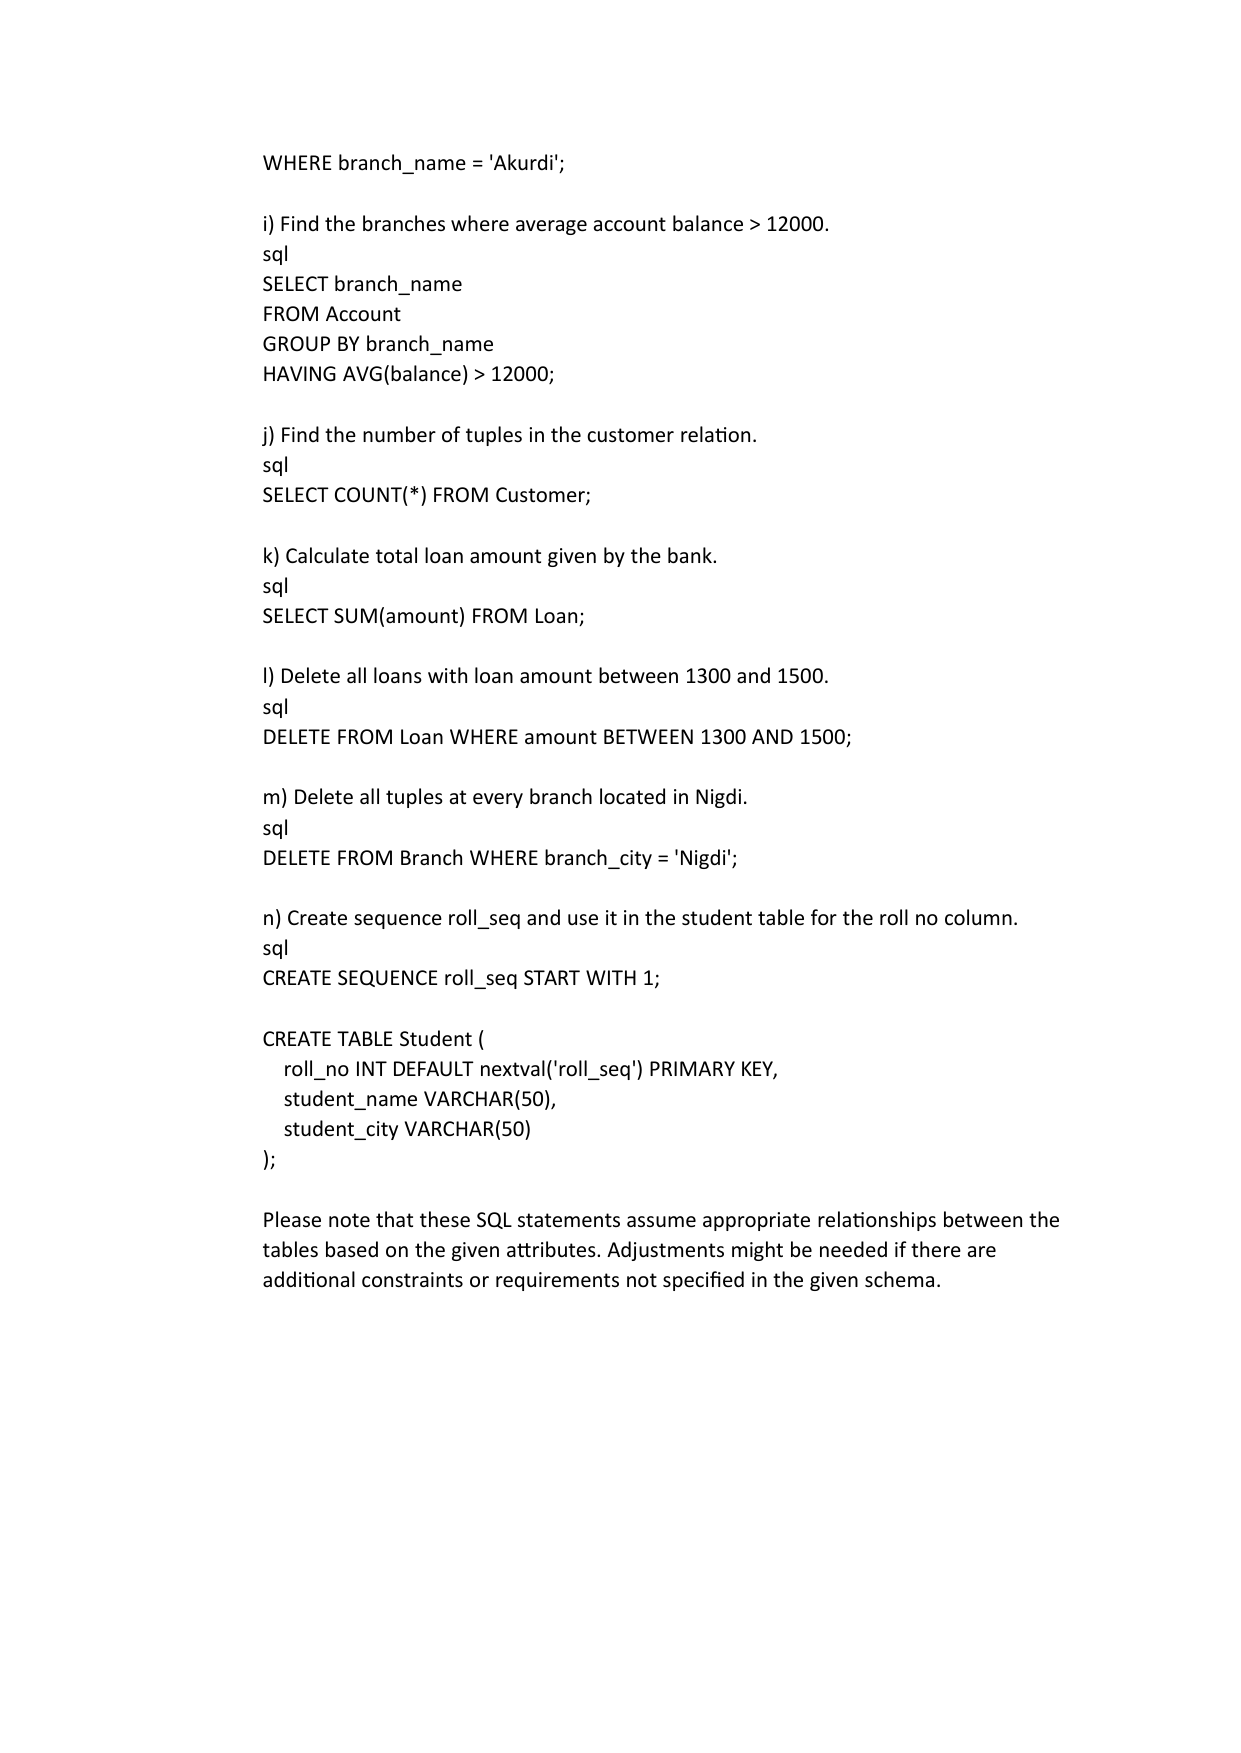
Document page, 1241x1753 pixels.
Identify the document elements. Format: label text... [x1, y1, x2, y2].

text ; [269, 1144, 301, 1172]
text ) [262, 1144, 269, 1172]
text tables based on the given aꢀributes. Adjustments might be needed if there are [262, 1235, 1084, 1263]
text j) Find the number of tuples in the customer relaꢁon. [262, 420, 782, 448]
text Please note that these SQL statements assume appropriate relaꢁonships between the [262, 1204, 1084, 1233]
text SELECT SUM(amount) FROM Loan; [262, 601, 742, 629]
text student_city VARCHAR(50) [283, 1114, 556, 1142]
text l) Delete all loans with loan amount between 1300 and 1500. [262, 661, 876, 689]
text roll_no INT DEFAULT nextval('roll_seq') PRIMARY KEY, [283, 1054, 801, 1082]
text CREATE TABLE Student ( [262, 1023, 801, 1052]
text k) Calculate total loan amount given by the bank. [262, 541, 742, 569]
text GROUP BY branch_name [262, 329, 855, 357]
text WHERE branch_name = 'Akurdi'; [262, 148, 589, 176]
text DELETE FROM Loan WHERE amount BETWEEN 1300 AND 1500; [262, 722, 876, 750]
text sql [262, 812, 773, 841]
text n) Create sequence roll_seq and use it in the student table for the roll no column. [262, 903, 1042, 931]
text CREATE SEQUENCE roll_seq START WITH 1; [262, 963, 1042, 991]
text sql [262, 238, 855, 267]
text FROM Account [262, 299, 855, 327]
text student_name VARCHAR(50), [283, 1084, 801, 1112]
text sql [262, 571, 742, 599]
text sql [262, 933, 1042, 961]
text DELETE FROM Branch WHERE branch_city = 'Nigdi'; [262, 842, 773, 871]
text addiꢁonal constraints or requirements not speciﬁed in the given schema. [262, 1265, 1084, 1293]
text SELECT COUNT(*) FROM Customer; [262, 480, 782, 508]
text sql [262, 692, 876, 720]
text SELECT branch_name [262, 269, 855, 297]
text HAVING AVG(balance) > 12000; [262, 359, 855, 387]
text i) Find the branches where average account balance > 12000. [262, 208, 855, 237]
text m) Delete all tuples at every branch located in Nigdi. [262, 782, 773, 810]
text sql [262, 450, 782, 478]
